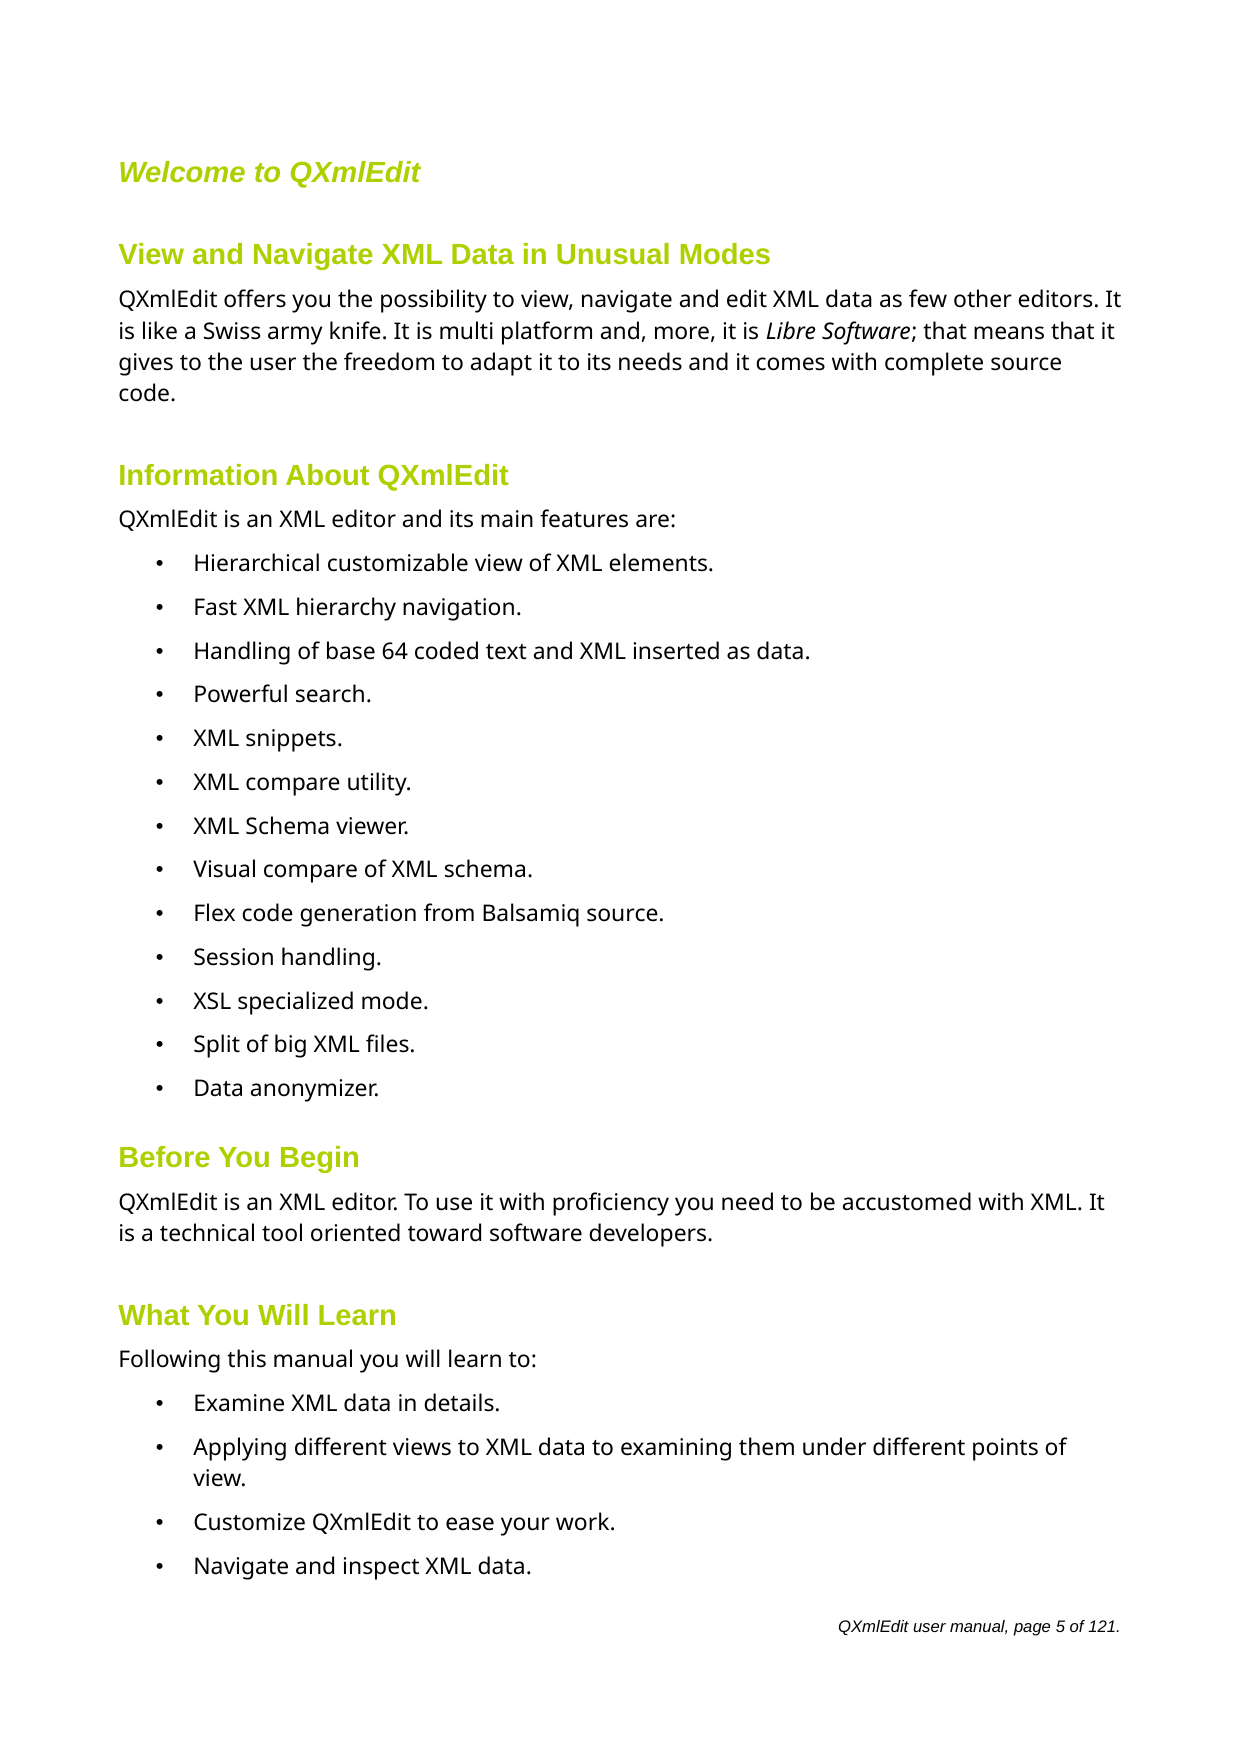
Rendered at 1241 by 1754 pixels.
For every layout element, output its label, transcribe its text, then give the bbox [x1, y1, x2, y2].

subtitle What You Will Learn [118, 1297, 1122, 1331]
list Powerful search. [156, 678, 1122, 710]
text QXmlEdit is an XML editor. To use it with proficiency you need to be accustomed with XML. It is a technical tool oriented toward software developers. [118, 1186, 1122, 1248]
list Examine XML data in details. [156, 1387, 1122, 1418]
list XML compare utility. [156, 766, 1122, 797]
list Flex code generation from Balsamiq source. [156, 897, 1122, 928]
list XML snippets. [156, 722, 1122, 753]
list Navigate and inspect XML data. [156, 1550, 1122, 1581]
subtitle Information About QXmlEdit [118, 457, 1122, 491]
text QXmlEdit is an XML editor and its main features are: [118, 503, 1122, 535]
text Following this manual you will learn to: [118, 1343, 1122, 1375]
list XSL specialized mode. [156, 985, 1122, 1016]
subtitle Before You Begin [118, 1140, 1122, 1173]
list Customize QXmlEdit to ease your work. [156, 1506, 1122, 1537]
list Split of big XML files. [156, 1028, 1122, 1059]
list Hierarchical customizable view of XML elements. [156, 547, 1122, 578]
list Applying different views to XML data to examining them under different points of view. [156, 1431, 1122, 1493]
subtitle View and Navigate XML Data in Unusual Modes [118, 237, 1122, 271]
list Handling of base 64 coded text and XML inserted as data. [156, 635, 1122, 666]
text QXmlEdit offers you the possibility to view, navigate and edit XML data as few other editors. It is like a Swiss army knife. It is multi platform and, more, it is Libre Software; that means that it gives to the user the freedom to adapt it to its needs and it comes with complete source code. [118, 283, 1122, 408]
subtitle Welcome to QXmlEdit [118, 155, 1122, 188]
list Session handling. [156, 941, 1122, 972]
list Fast XML hierarchy navigation. [156, 591, 1122, 622]
list Visual compare of XML schema. [156, 853, 1122, 885]
list XML Schema viewer. [156, 810, 1122, 841]
list Data anonymizer. [156, 1072, 1122, 1103]
